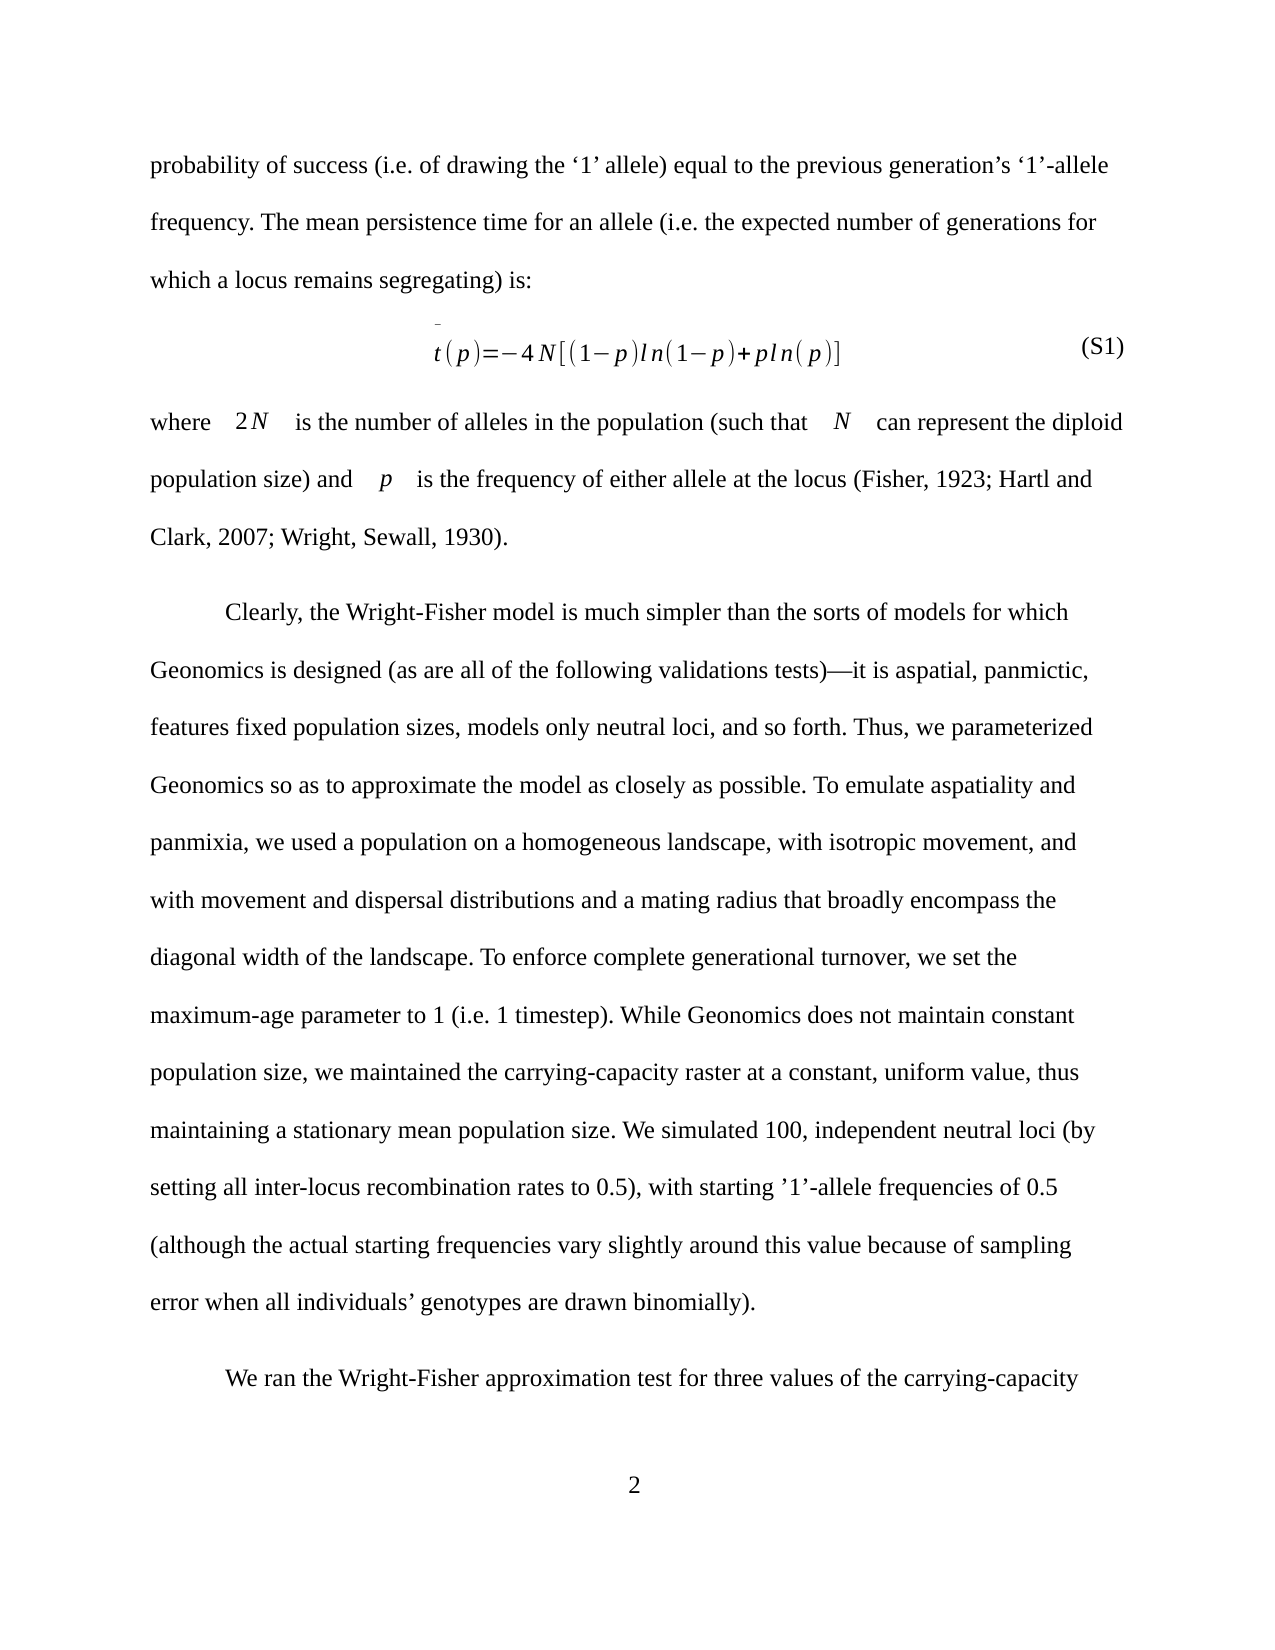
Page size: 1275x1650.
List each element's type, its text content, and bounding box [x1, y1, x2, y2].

text where is the number of alleles in the population (such that can represent the diploid population size) and is the frequency of either allele at the locus (Fisher, 1923; Hartl and Clark, 2007; Wright, Sewall, 1930). [150, 407, 1125, 551]
text probability of success (i.e. of drawing the ‘1’ allele) equal to the previous generation’s ‘1’-allele frequency. The mean persistence time for an allele (i.e. the expected number of generations for which a locus remains segregating) is: [150, 150, 1125, 294]
text (S1) [150, 331, 1125, 360]
text Clearly, the Wright-Fisher model is much simpler than the sorts of models for which Geonomics is designed (as are all of the following validations tests)—it is aspatial, panmictic, features fixed population sizes, models only neutral loci, and so forth. Thus, we parameterized Geonomics so as to approximate the model as closely as possible. To emulate aspatiality and panmixia, we used a population on a homogeneous landscape, with isotropic movement, and with movement and dispersal distributions and a mating radius that broadly encompass the diagonal width of the landscape. To enforce complete generational turnover, we set the maximum-age parameter to 1 (i.e. 1 timestep). While Geonomics does not maintain constant population size, we maintained the carrying-capacity raster at a constant, uniform value, thus maintaining a stationary mean population size. We simulated 100, independent neutral loci (by setting all inter-locus recombination rates to 0.5), with starting ’1’-allele frequencies of 0.5 (although the actual starting frequencies vary slightly around this value because of sampling error when all individuals’ genotypes are drawn binomially). [150, 597, 1125, 1316]
text We ran the Wright-Fisher approximation test for three values of the carrying-capacity [150, 1363, 1125, 1391]
